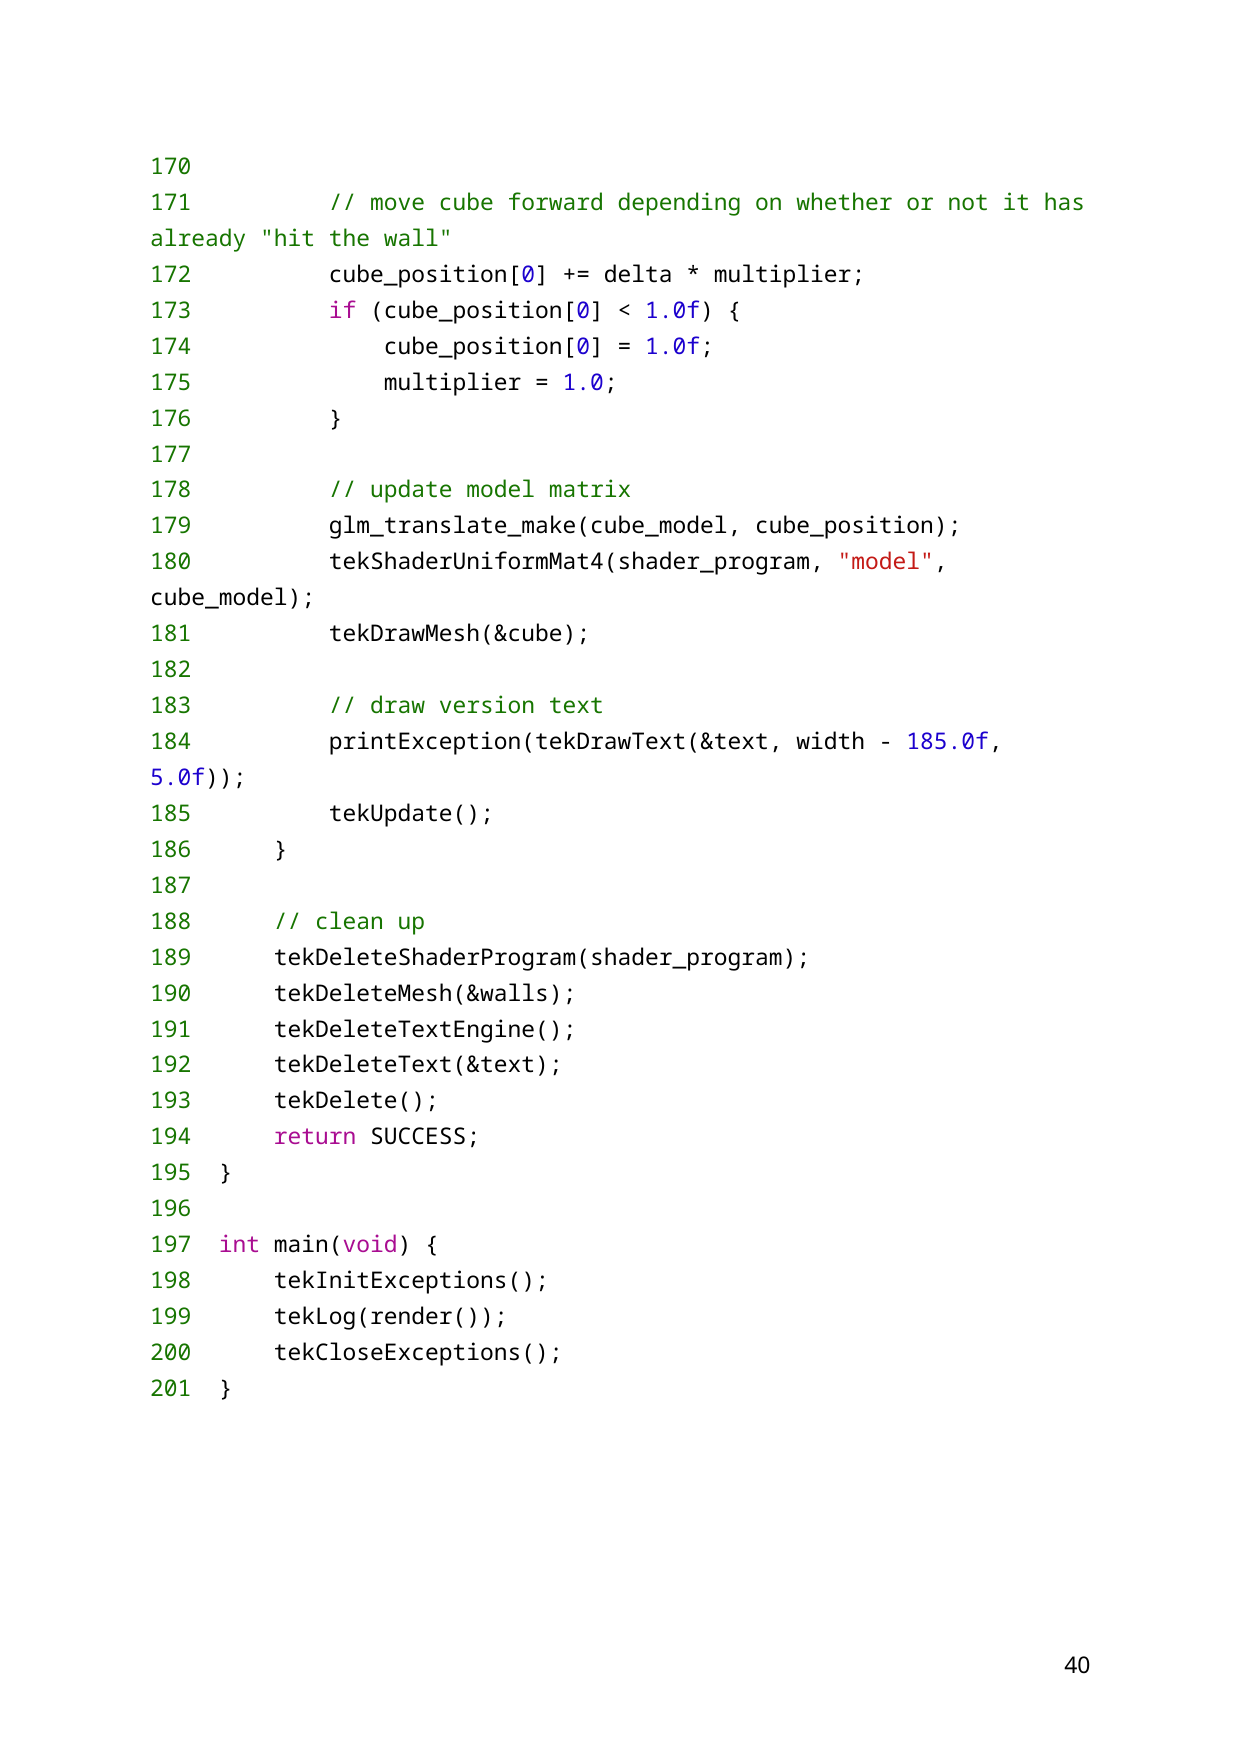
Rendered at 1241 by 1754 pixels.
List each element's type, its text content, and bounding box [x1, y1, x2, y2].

text 183 // draw version text [150, 689, 1090, 720]
text 196 [150, 1192, 1090, 1223]
text 198 tekInitExceptions(); [150, 1264, 1090, 1295]
text 199 tekLog(render()); [150, 1300, 1090, 1331]
text 200 tekCloseExceptions(); [150, 1336, 1090, 1367]
text 188 // clean up [150, 905, 1090, 936]
text 185 tekUpdate(); [150, 797, 1090, 828]
text 195 } [150, 1156, 1090, 1187]
text 178 // update model matrix [150, 473, 1090, 505]
text 197 int main(void) { [150, 1228, 1090, 1259]
text 182 [150, 653, 1090, 684]
text 191 tekDeleteTextEngine(); [150, 1012, 1090, 1044]
text 179 glm_translate_make(cube_model, cube_position); [150, 509, 1090, 541]
text 186 } [150, 833, 1090, 864]
text 189 tekDeleteShaderProgram(shader_program); [150, 941, 1090, 972]
text 177 [150, 437, 1090, 469]
text 171 // move cube forward depending on whether or not it has already "hit the wall" [150, 186, 1090, 253]
text 184 printException(tekDrawText(&text, width - 185.0f, 5.0f)); [150, 725, 1090, 792]
text 193 tekDelete(); [150, 1084, 1090, 1116]
text 170 [150, 150, 1090, 181]
text 174 cube_position[0] = 1.0f; [150, 330, 1090, 361]
text 172 cube_position[0] += delta * multiplier; [150, 258, 1090, 289]
text 175 multiplier = 1.0; [150, 366, 1090, 397]
text 180 tekShaderUniformMat4(shader_program, "model", cube_model); [150, 545, 1090, 612]
text 190 tekDeleteMesh(&walls); [150, 977, 1090, 1008]
text 192 tekDeleteText(&text); [150, 1048, 1090, 1080]
text 201 } [150, 1372, 1090, 1403]
text 173 if (cube_position[0] < 1.0f) { [150, 294, 1090, 325]
text 181 tekDrawMesh(&cube); [150, 617, 1090, 648]
text 194 return SUCCESS; [150, 1120, 1090, 1152]
text 176 } [150, 402, 1090, 433]
text 187 [150, 869, 1090, 900]
